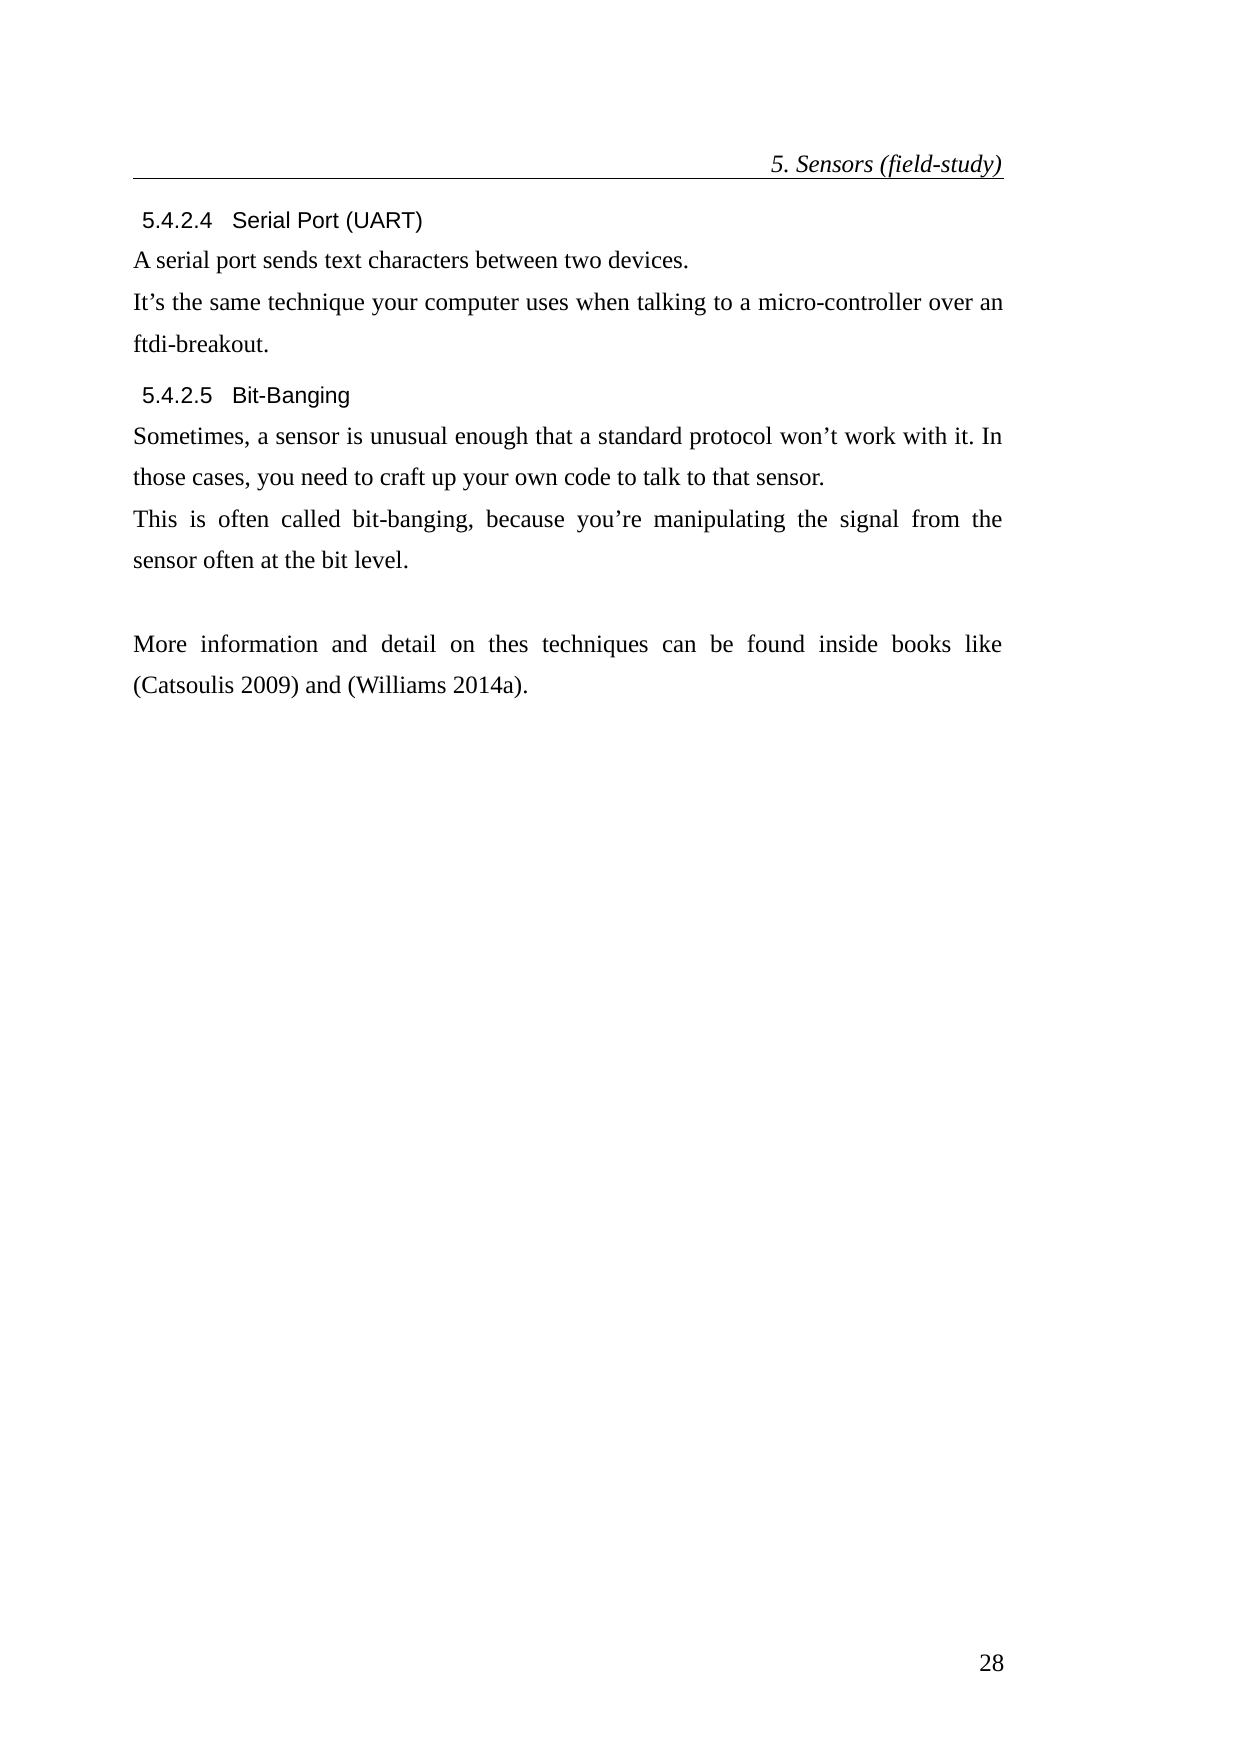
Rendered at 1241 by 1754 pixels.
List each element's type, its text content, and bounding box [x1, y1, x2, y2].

subtitle More information and detail on thes techniques can be found inside books like (Catsoulis 2009) and (Williams 2014a)⁠. [133, 630, 1004, 699]
text A serial port sends text characters between two devices. [133, 247, 1004, 274]
text It’s the same technique your computer uses when talking to a micro-controller over an ftdi-breakout. [133, 288, 1004, 357]
subtitle This is often called bit-banging, because you’re manipulating the signal from the sensor often at the bit level. [133, 505, 1004, 574]
subtitle Serial Port (UART) [142, 207, 1004, 233]
subtitle Bit-Banging [142, 382, 1004, 408]
subtitle Sometimes, a sensor is unusual enough that a standard protocol won’t work with it. In those cases, you need to craft up your own code to talk to that sensor. [133, 422, 1004, 491]
